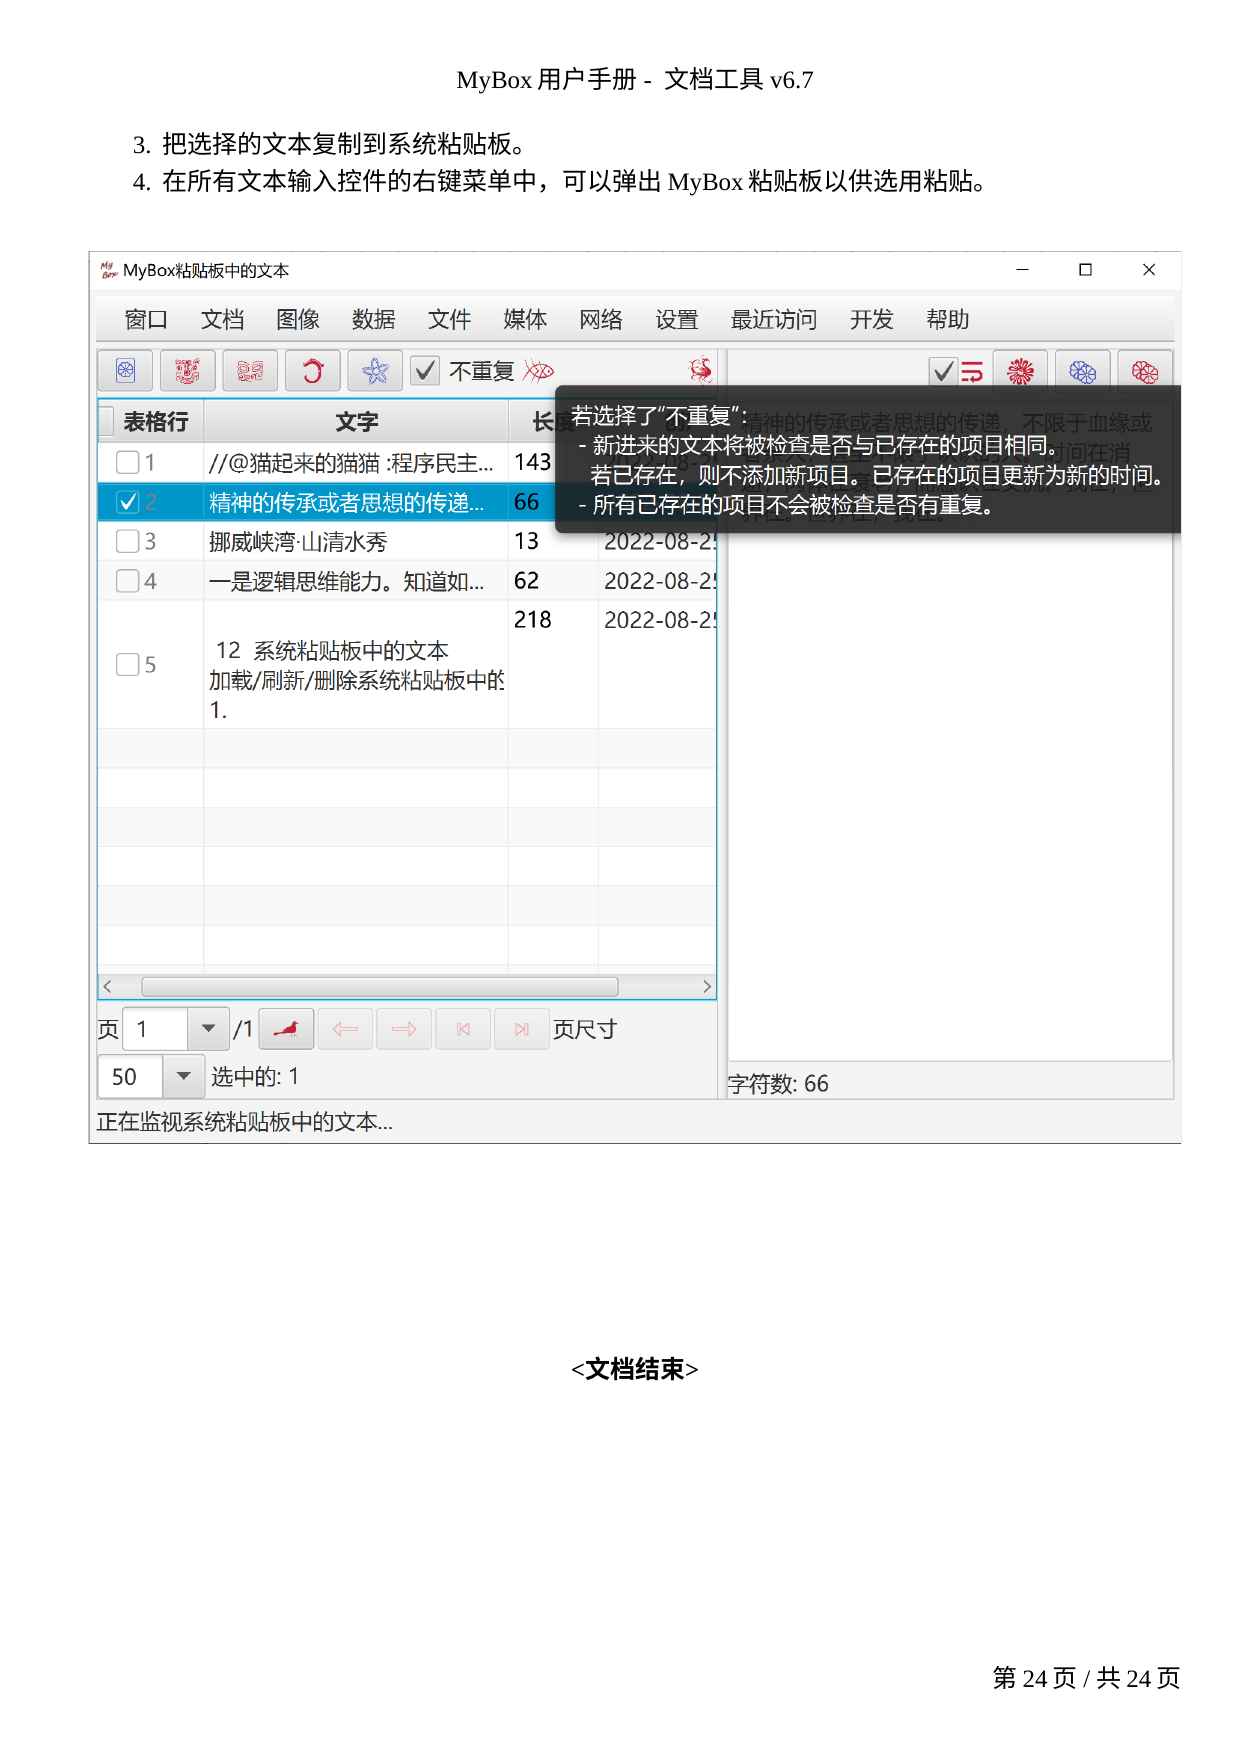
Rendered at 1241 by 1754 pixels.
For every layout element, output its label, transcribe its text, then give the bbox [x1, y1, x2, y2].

picture [88, 251, 1182, 1144]
list 在所有文本输入控件的右键菜单中，可以弹出MyBox粘贴板以供选用粘贴。 [133, 161, 1181, 197]
list 把选择的文本复制到系统粘贴板。 [133, 125, 1181, 161]
text <文档结束> [88, 1349, 1181, 1386]
